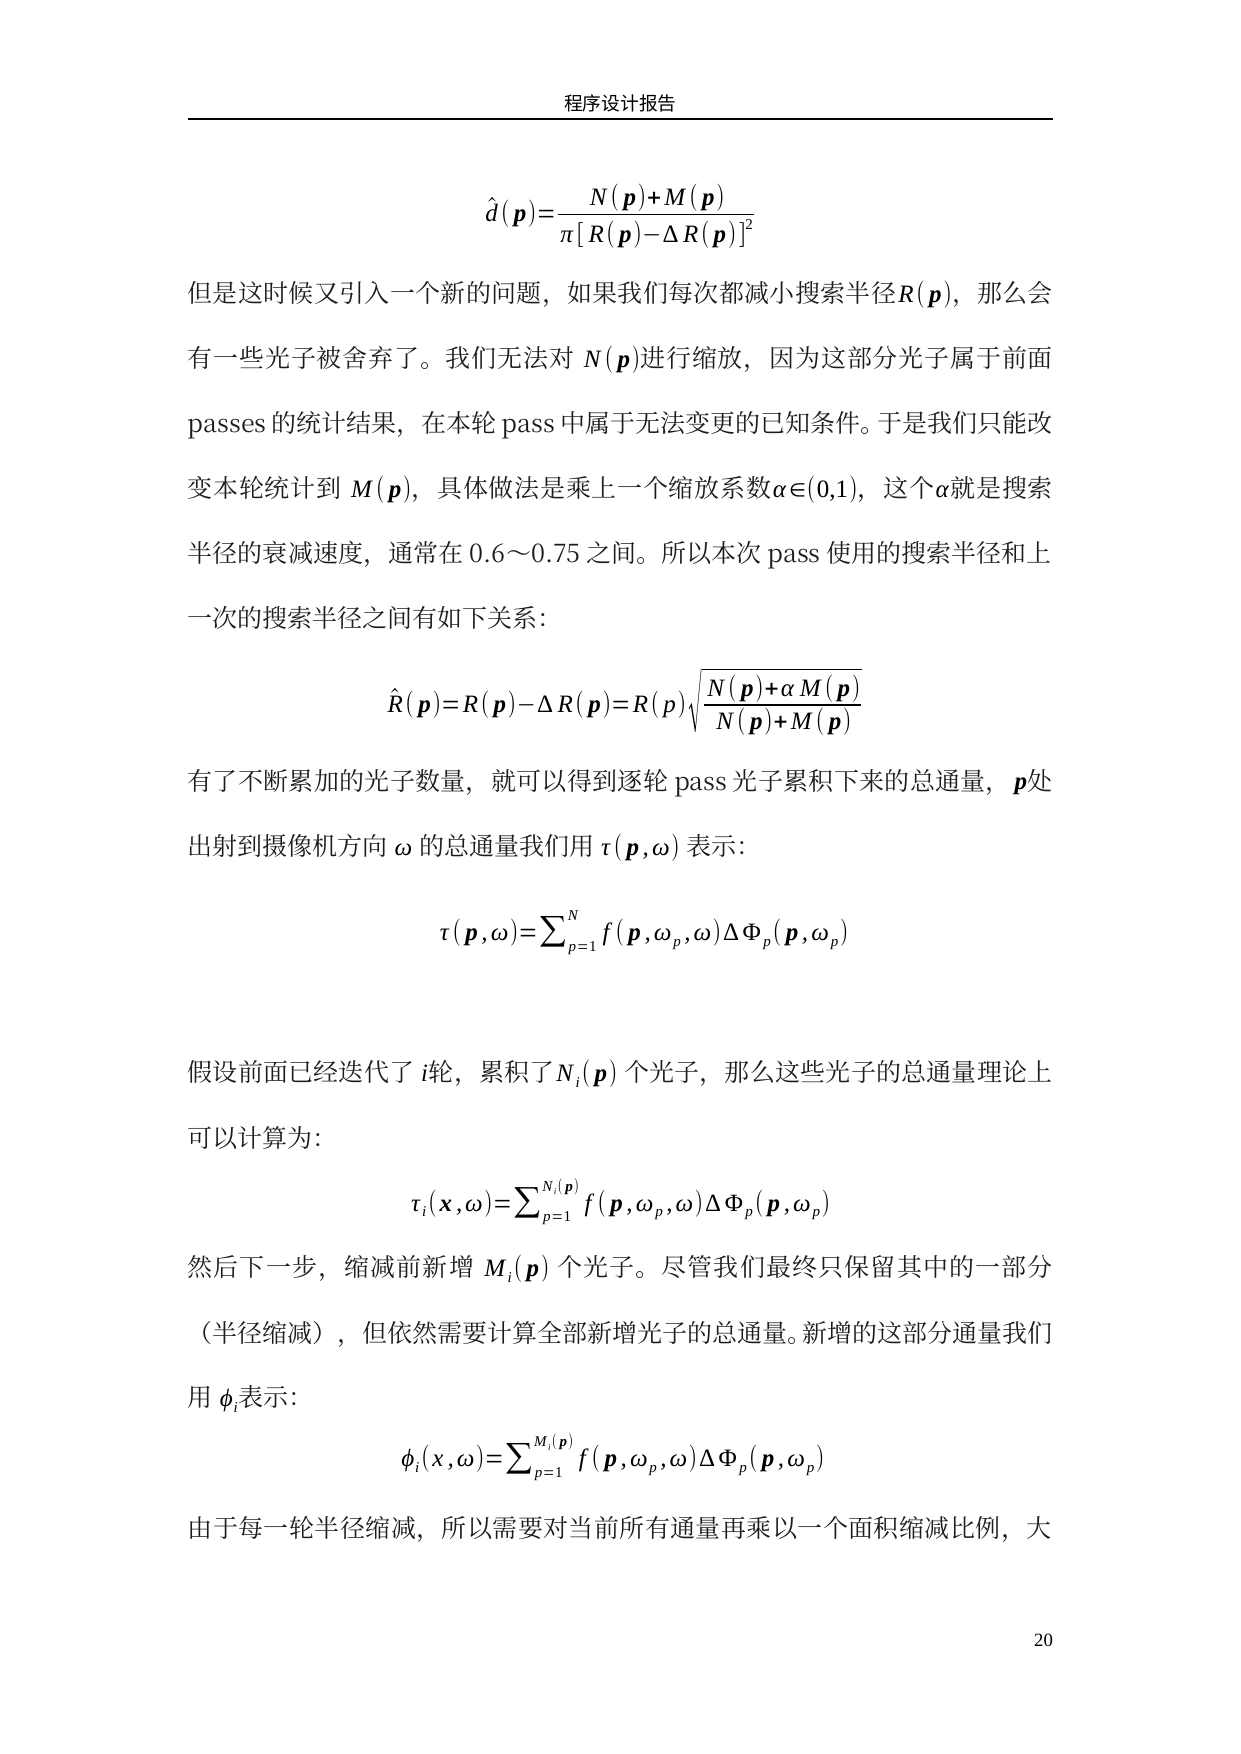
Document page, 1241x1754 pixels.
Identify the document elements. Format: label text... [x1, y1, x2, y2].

text 但是这时候又引入一个新的问题，如果我们每次都减小搜索半径，那么会有一些光子被舍弃了。我们无法对 进行缩放，因为这部分光子属于前面passes的统计结果，在本轮pass中属于无法变更的已知条件。于是我们只能改变本轮统计到 ，具体做法是乘上一个缩放系数，这个就是搜索半径的衰减速度，通常在0.6～0.75之间。所以本次pass使用的搜索半径和上一次的搜索半径之间有如下关系： [187, 162, 1053, 649]
text 由于每一轮半径缩减，所以需要对当前所有通量再乘以一个面积缩减比例，大致估计出下一轮保留的总通量： [187, 1429, 1053, 1559]
text 假设前面已经迭代了 轮，累积了 个光子，那么这些光子的总通量理论上可以计算为： [187, 1039, 1053, 1169]
text 有了不断累加的光子数量，就可以得到逐轮pass光子累积下来的总通量，处出射到摄像机方向 的总通量我们用 表示： [187, 649, 1053, 877]
text 然后下一步，缩减前新增 个光子。尽管我们最终只保留其中的一部分（半径缩减），但依然需要计算全部新增光子的总通量。新增的这部分通量我们用 表示： [187, 1169, 1053, 1429]
